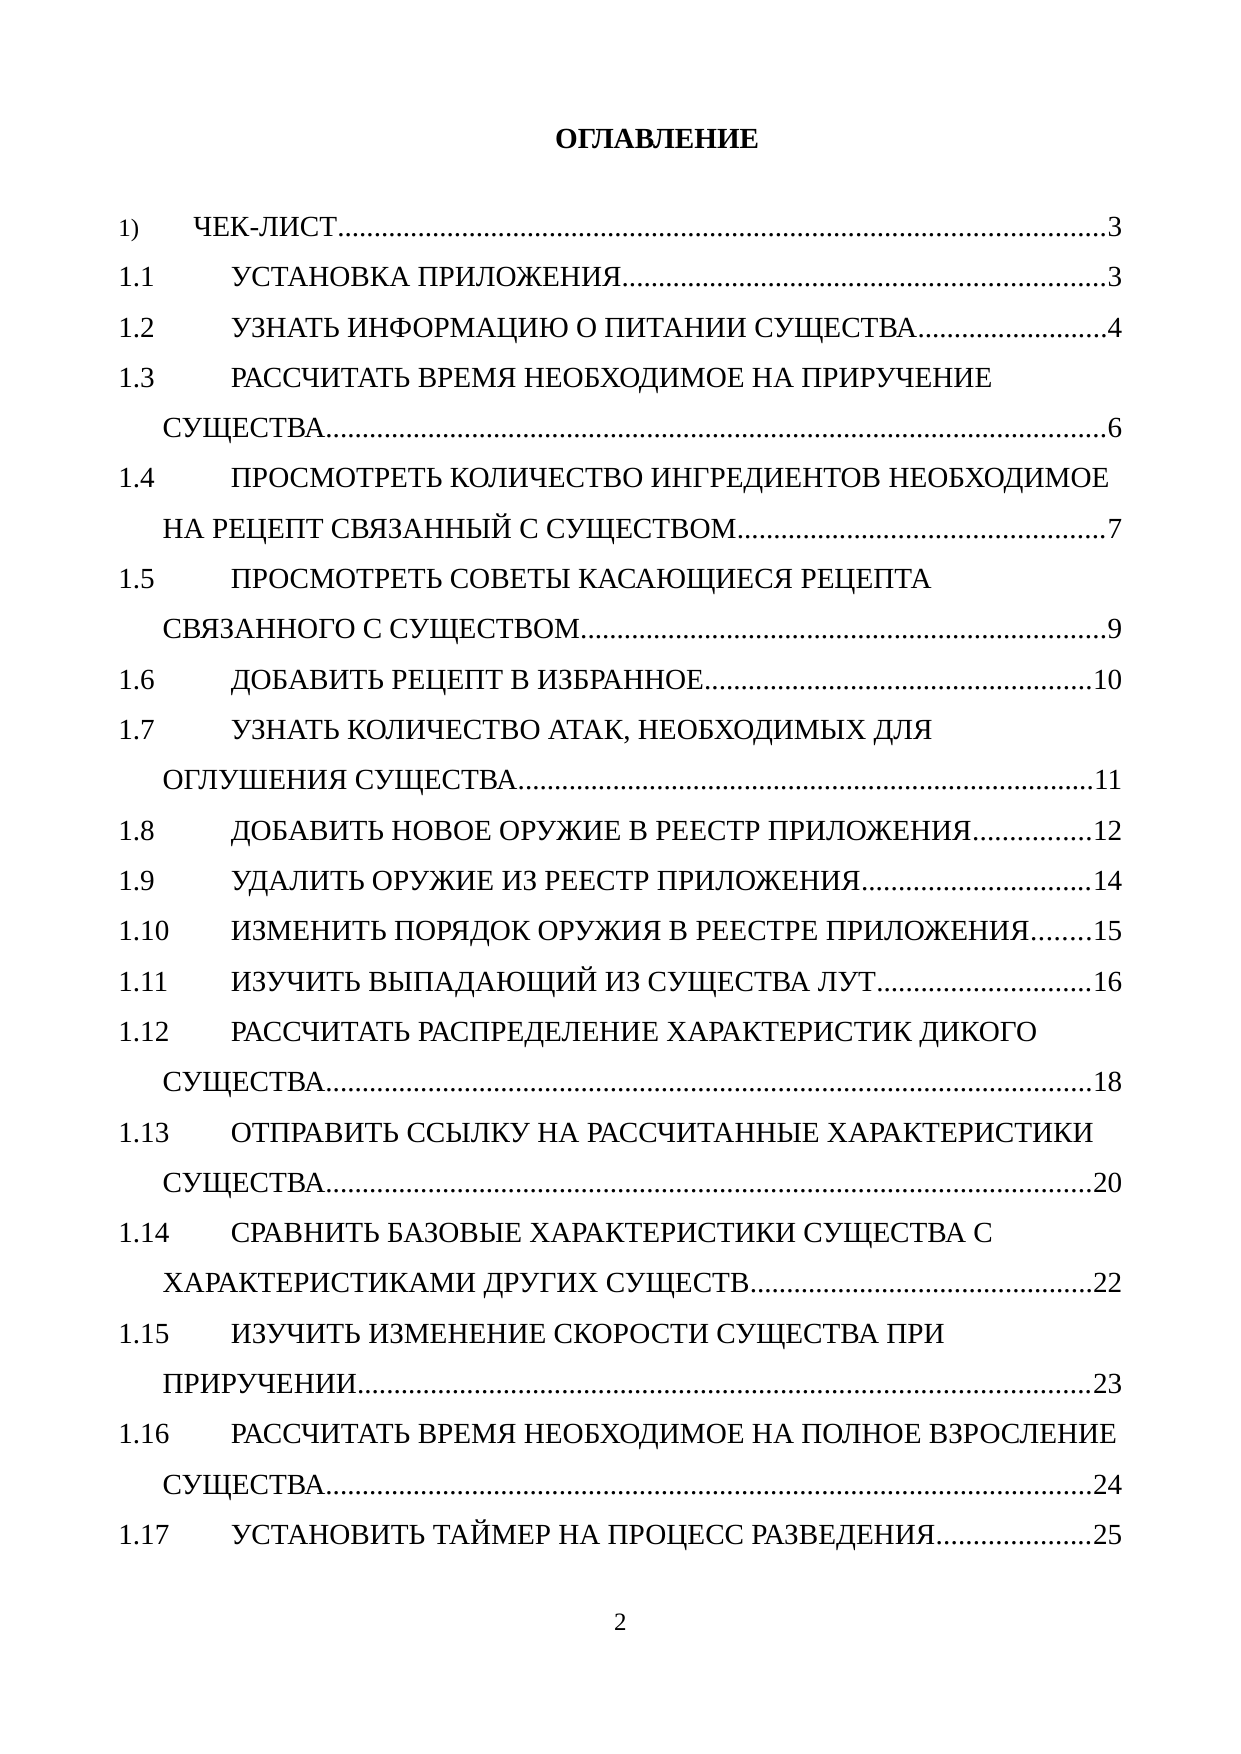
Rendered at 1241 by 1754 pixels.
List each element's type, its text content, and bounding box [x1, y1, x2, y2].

list РАССЧИТАТЬ ВРЕМЯ НЕОБХОДИМОЕ НА ПОЛНОЕ ВЗРОСЛЕНИЕ СУЩЕСТВА 24 [118, 1417, 1122, 1500]
list УСТАНОВИТЬ ТАЙМЕР НА ПРОЦЕСС РАЗВЕДЕНИЯ 25 [118, 1517, 1122, 1551]
list ИЗУЧИТЬ ИЗМЕНЕНИЕ СКОРОСТИ СУЩЕСТВА ПРИ ПРИРУЧЕНИИ 23 [118, 1316, 1122, 1400]
list ИЗУЧИТЬ ВЫПАДАЮЩИЙ ИЗ СУЩЕСТВА ЛУТ 16 [118, 964, 1122, 997]
list УСТАНОВКА ПРИЛОЖЕНИЯ 3 [118, 259, 1122, 293]
text ОГЛАВЛЕНИЕ [118, 118, 1122, 156]
list ЧЕК-ЛИСТ 3 [118, 209, 1122, 243]
list УДАЛИТЬ ОРУЖИЕ ИЗ РЕЕСТР ПРИЛОЖЕНИЯ 14 [118, 863, 1122, 897]
list ДОБАВИТЬ РЕЦЕПТ В ИЗБРАННОЕ 10 [118, 662, 1122, 695]
list СРАВНИТЬ БАЗОВЫЕ ХАРАКТЕРИСТИКИ СУЩЕСТВА С ХАРАКТЕРИСТИКАМИ ДРУГИХ СУЩЕСТВ 22 [118, 1215, 1122, 1299]
list УЗНАТЬ КОЛИЧЕСТВО АТАК, НЕОБХОДИМЫХ ДЛЯ ОГЛУШЕНИЯ СУЩЕСТВА 11 [118, 712, 1122, 796]
list УЗНАТЬ ИНФОРМАЦИЮ О ПИТАНИИ СУЩЕСТВА 4 [118, 310, 1122, 343]
list ОТПРАВИТЬ ССЫЛКУ НА РАССЧИТАННЫЕ ХАРАКТЕРИСТИКИ СУЩЕСТВА 20 [118, 1115, 1122, 1198]
list ДОБАВИТЬ НОВОЕ ОРУЖИЕ В РЕЕСТР ПРИЛОЖЕНИЯ 12 [118, 813, 1122, 846]
list ИЗМЕНИТЬ ПОРЯДОК ОРУЖИЯ В РЕЕСТРЕ ПРИЛОЖЕНИЯ 15 [118, 913, 1122, 947]
list ПРОСМОТРЕТЬ КОЛИЧЕСТВО ИНГРЕДИЕНТОВ НЕОБХОДИМОЕ НА РЕЦЕПТ СВЯЗАННЫЙ С СУЩЕСТВОМ 7 [118, 461, 1122, 544]
list РАССЧИТАТЬ РАСПРЕДЕЛЕНИЕ ХАРАКТЕРИСТИК ДИКОГО СУЩЕСТВА 18 [118, 1014, 1122, 1098]
list ПРОСМОТРЕТЬ СОВЕТЫ КАСАЮЩИЕСЯ РЕЦЕПТА СВЯЗАННОГО С СУЩЕСТВОМ 9 [118, 561, 1122, 645]
list РАССЧИТАТЬ ВРЕМЯ НЕОБХОДИМОЕ НА ПРИРУЧЕНИЕ СУЩЕСТВА 6 [118, 360, 1122, 444]
